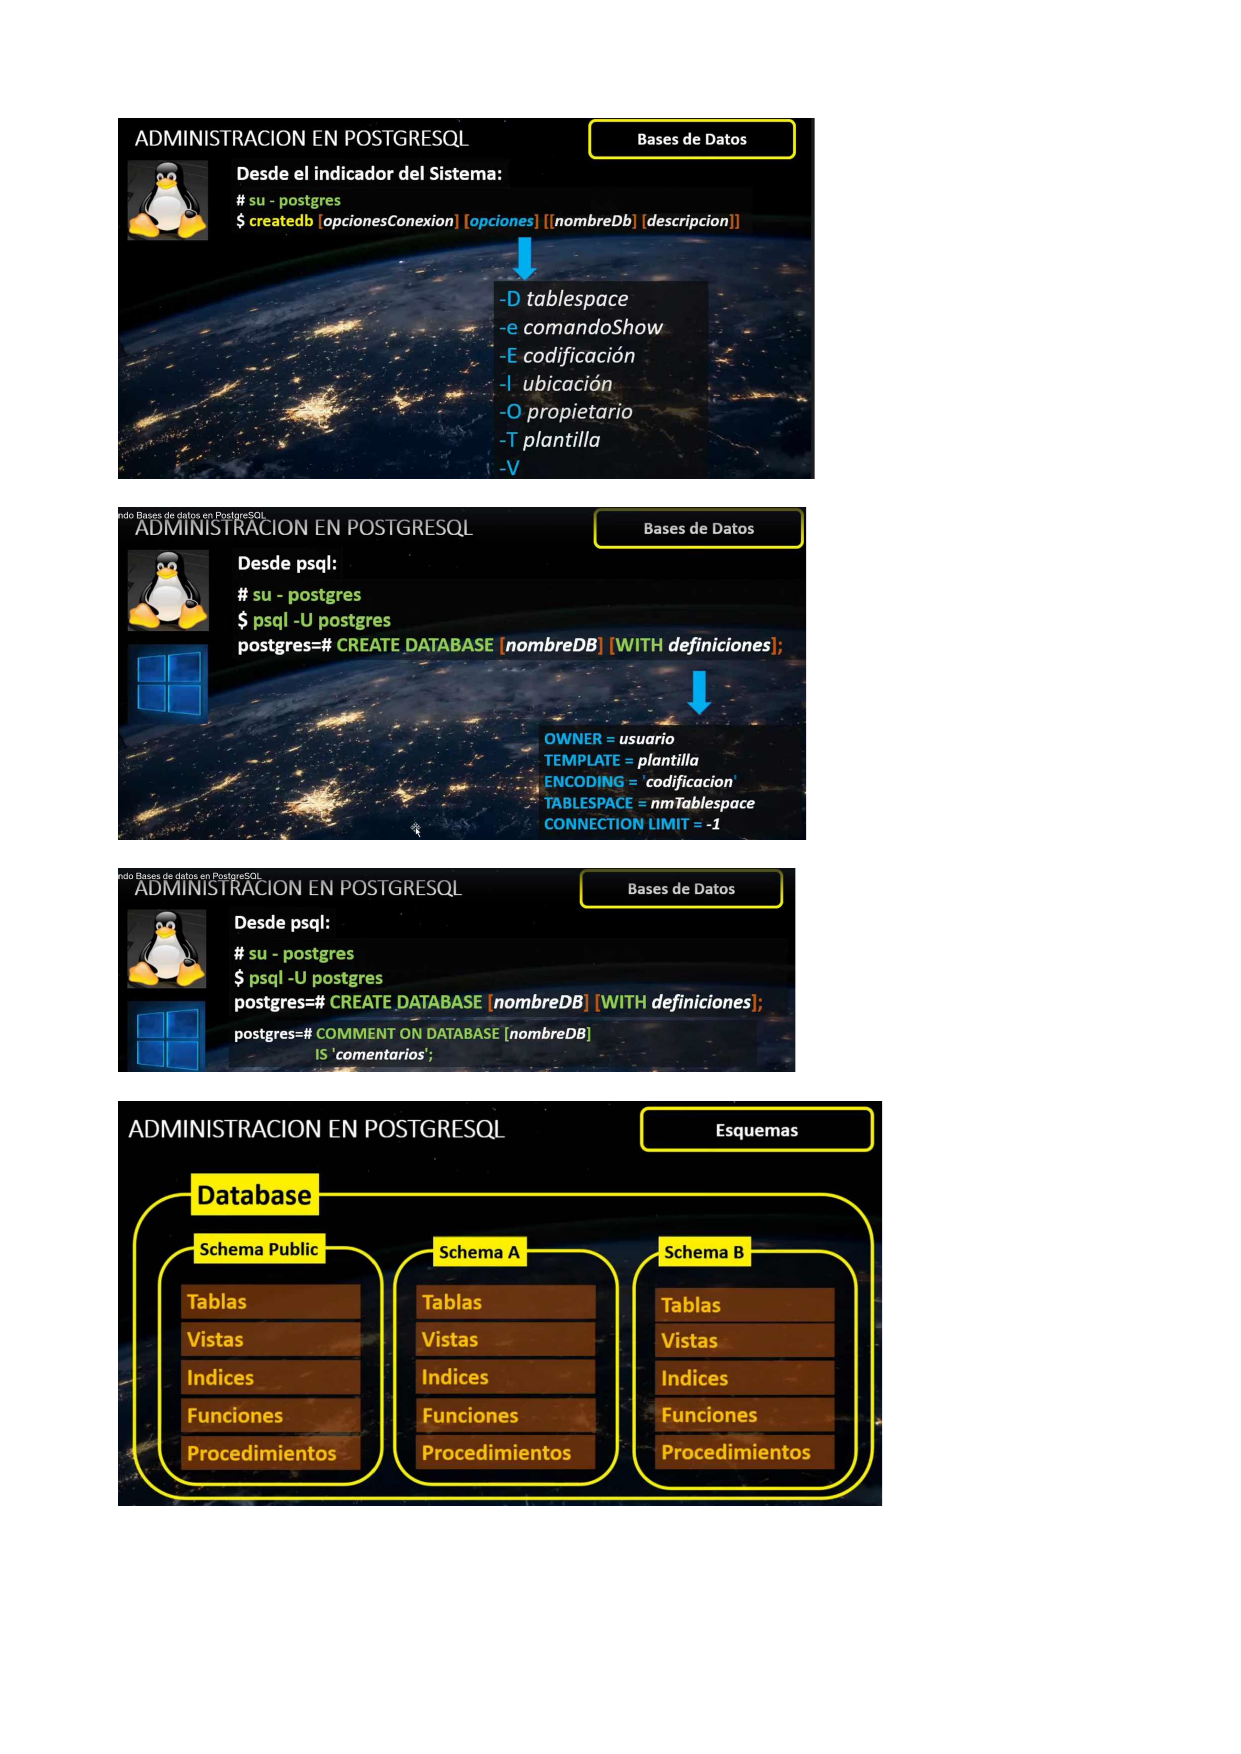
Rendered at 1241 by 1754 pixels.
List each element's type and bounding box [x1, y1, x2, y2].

picture [118, 1101, 883, 1506]
picture [118, 507, 807, 840]
picture [118, 118, 815, 479]
picture [118, 868, 796, 1072]
